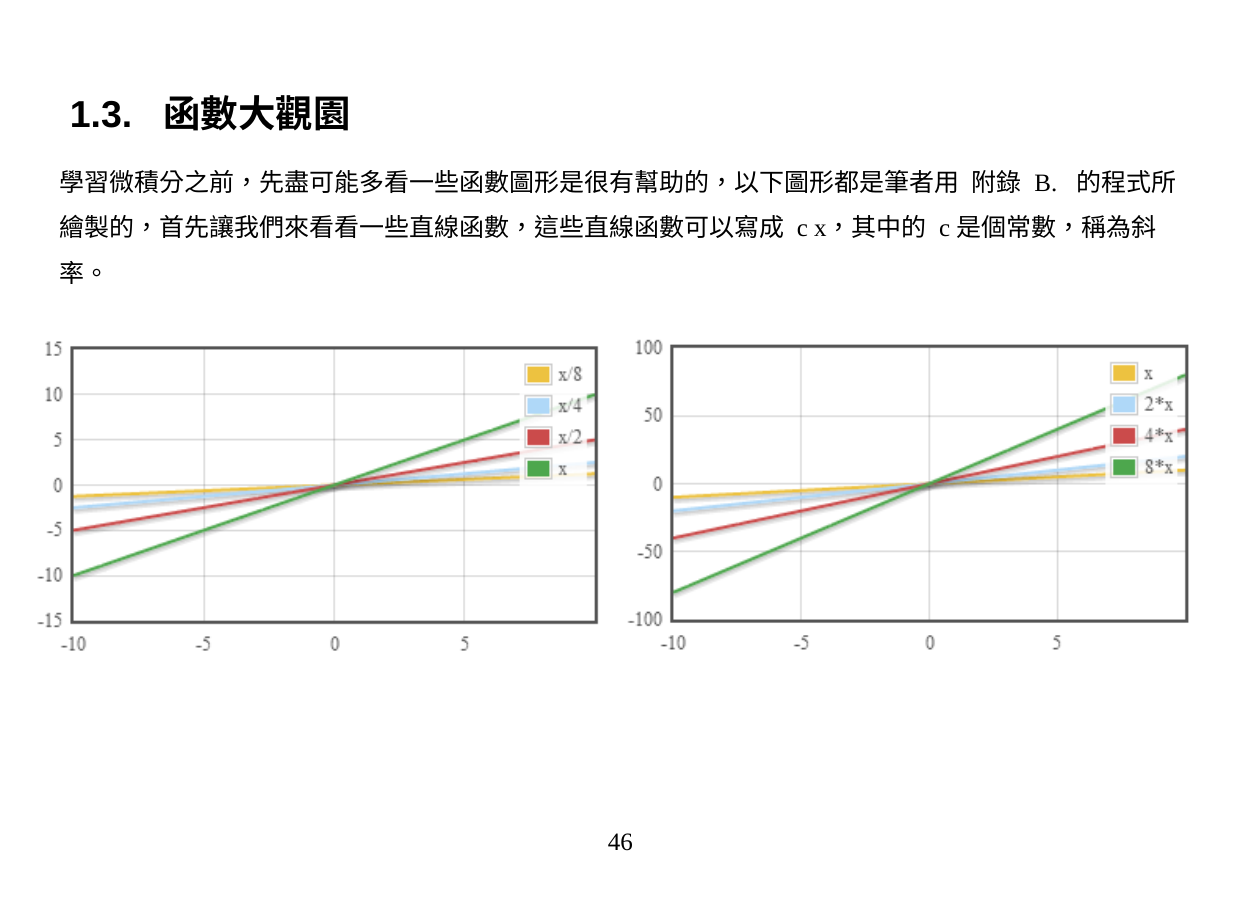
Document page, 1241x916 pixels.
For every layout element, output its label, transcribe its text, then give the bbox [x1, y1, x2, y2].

subtitle 函數大觀園 [59, 84, 1181, 138]
text 學習微積分之前，先盡可能多看一些函數圖形是很有幫助的，以下圖形都是筆者用 附錄 B. 的程式所繪製的，首先讓我們來看看一些直線函數，這些直線函數可以寫成 c x，其中的 c 是個常數，稱為斜率。 [59, 163, 1181, 289]
picture [622, 335, 1198, 656]
picture [30, 335, 606, 654]
